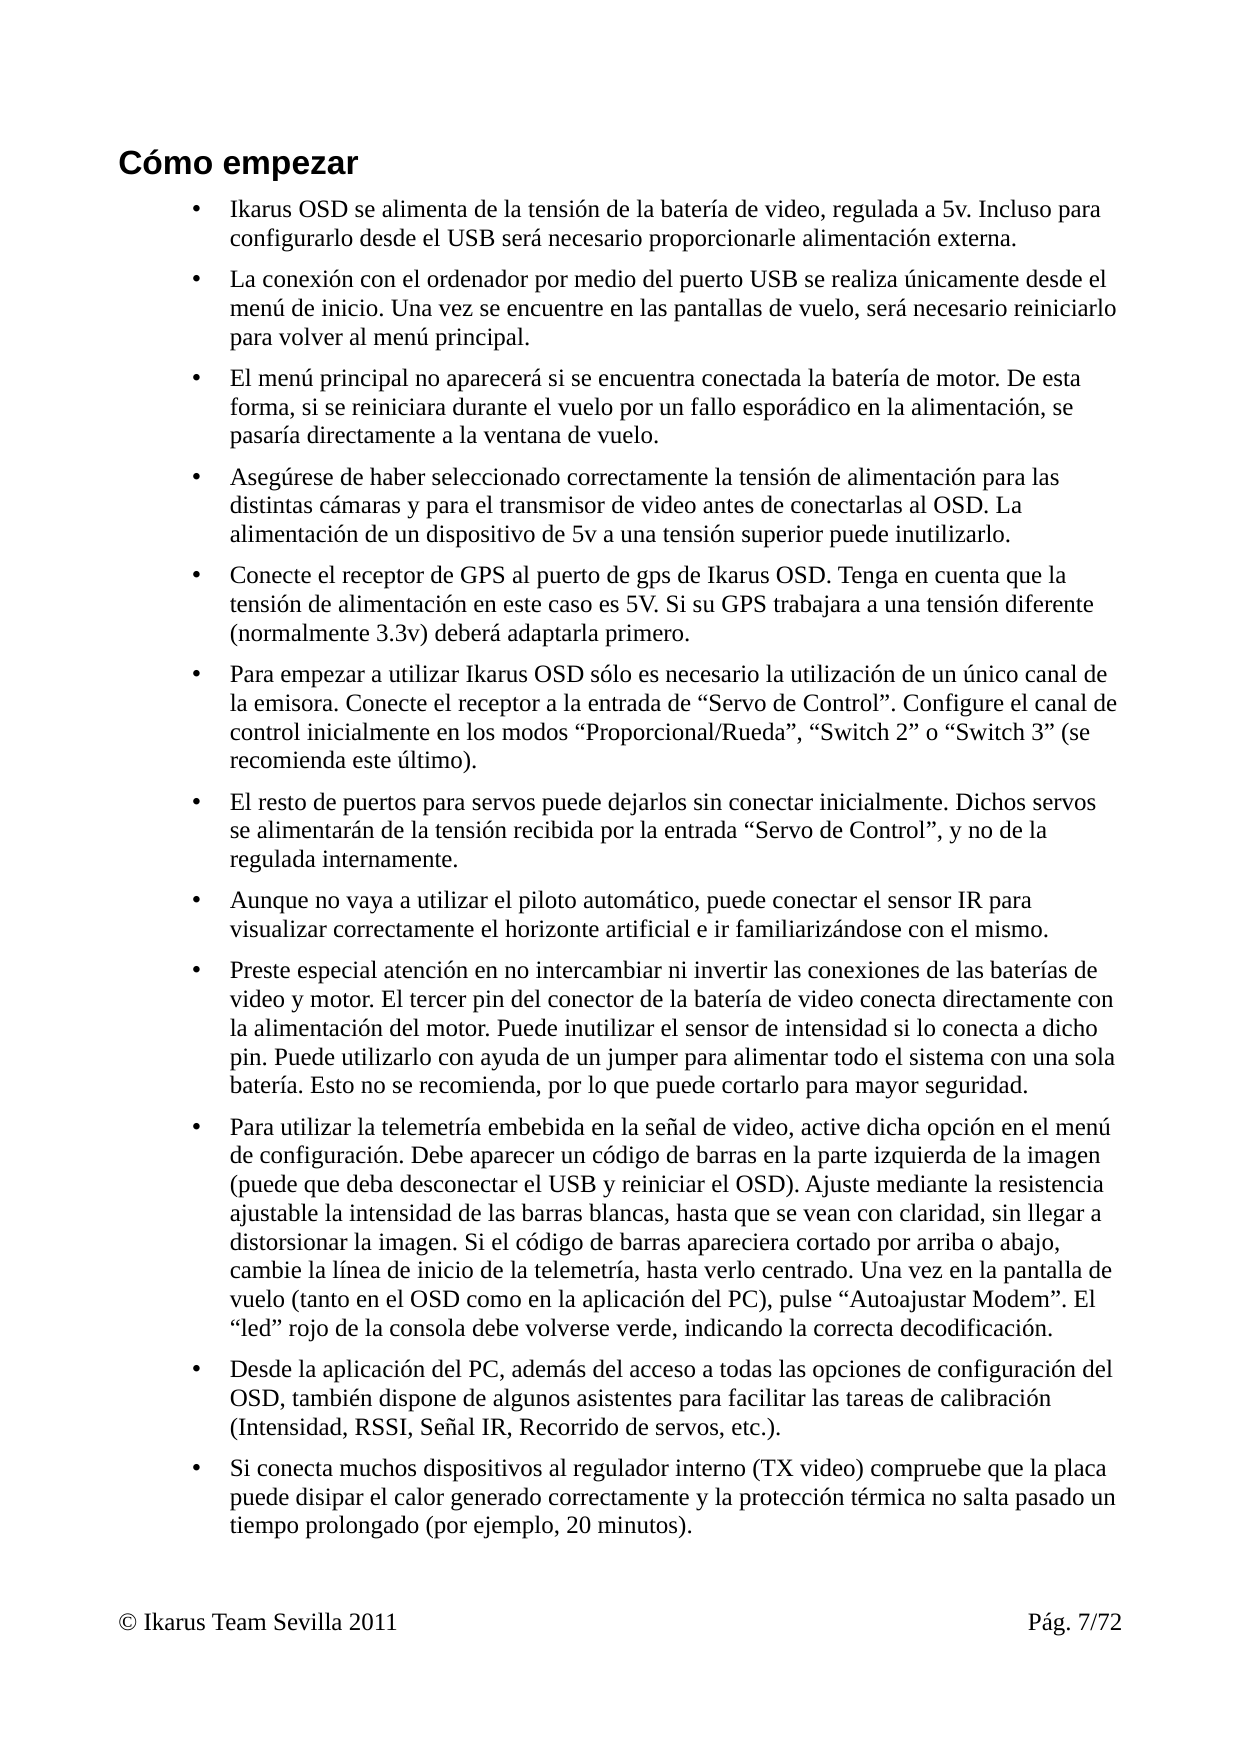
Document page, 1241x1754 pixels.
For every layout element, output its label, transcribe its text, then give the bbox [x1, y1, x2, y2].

list Aunque no vaya a utilizar el piloto automático, puede conectar el sensor IR para visualizar correctamente el horizonte artificial e ir familiarizándose con el mismo. [192, 886, 1122, 943]
list Para utilizar la telemetría embebida en la señal de video, active dicha opción en el menú de configuración. Debe aparecer un código de barras en la parte izquierda de la imagen (puede que deba desconectar el USB y reiniciar el OSD). Ajuste mediante la resistencia ajustable la intensidad de las barras blancas, hasta que se vean con claridad, sin llegar a distorsionar la imagen. Si el código de barras apareciera cortado por arriba o abajo, cambie la línea de inicio de la telemetría, hasta verlo centrado. Una vez en la pantalla de vuelo (tanto en el OSD como en la aplicación del PC), pulse “Autoajustar Modem”. El “led” rojo de la consola debe volverse verde, indicando la correcta decodificación. [192, 1112, 1122, 1342]
list Ikarus OSD se alimenta de la tensión de la batería de video, regulada a 5v. Incluso para configurarlo desde el USB será necesario proporcionarle alimentación externa. [192, 194, 1122, 252]
list Desde la aplicación del PC, además del acceso a todas las opciones de configuración del OSD, también dispone de algunos asistentes para facilitar las tareas de calibración (Intensidad, RSSI, Señal IR, Recorrido de servos, etc.). [192, 1354, 1122, 1441]
list Preste especial atención en no intercambiar ni invertir las conexiones de las baterías de video y motor. El tercer pin del conector de la batería de video conecta directamente con la alimentación del motor. Puede inutilizar el sensor de intensidad si lo conecta a dicho pin. Puede utilizarlo con ayuda de un jumper para alimentar todo el sistema con una sola batería. Esto no se recomienda, por lo que puede cortarlo para mayor seguridad. [192, 956, 1122, 1099]
list Conecte el receptor de GPS al puerto de gps de Ikarus OSD. Tenga en cuenta que la tensión de alimentación en este caso es 5V. Si su GPS trabajara a una tensión diferente (normalmente 3.3v) deberá adaptarla primero. [192, 561, 1122, 647]
list Asegúrese de haber seleccionado correctamente la tensión de alimentación para las distintas cámaras y para el transmisor de video antes de conectarlas al OSD. La alimentación de un dispositivo de 5v a una tensión superior puede inutilizarlo. [192, 462, 1122, 548]
list El resto de puertos para servos puede dejarlos sin conectar inicialmente. Dichos servos se alimentarán de la tensión recibida por la entrada “Servo de Control”, y no de la regulada internamente. [192, 787, 1122, 873]
subtitle Cómo empezar [118, 143, 1122, 182]
list Para empezar a utilizar Ikarus OSD sólo es necesario la utilización de un único canal de la emisora. Conecte el receptor a la entrada de “Servo de Control”. Configure el canal de control inicialmente en los modos “Proporcional/Rueda”, “Switch 2” o “Switch 3” (se recomienda este último). [192, 659, 1122, 774]
list El menú principal no aparecerá si se encuentra conectada la batería de motor. De esta forma, si se reiniciara durante el vuelo por un fallo esporádico en la alimentación, se pasaría directamente a la ventana de vuelo. [192, 363, 1122, 449]
list La conexión con el ordenador por medio del puerto USB se realiza únicamente desde el menú de inicio. Una vez se encuentre en las pantallas de vuelo, será necesario reiniciarlo para volver al menú principal. [192, 264, 1122, 351]
list Si conecta muchos dispositivos al regulador interno (TX video) compruebe que la placa puede disipar el calor generado correctamente y la protección térmica no salta pasado un tiempo prolongado (por ejemplo, 20 minutos). [192, 1453, 1122, 1539]
